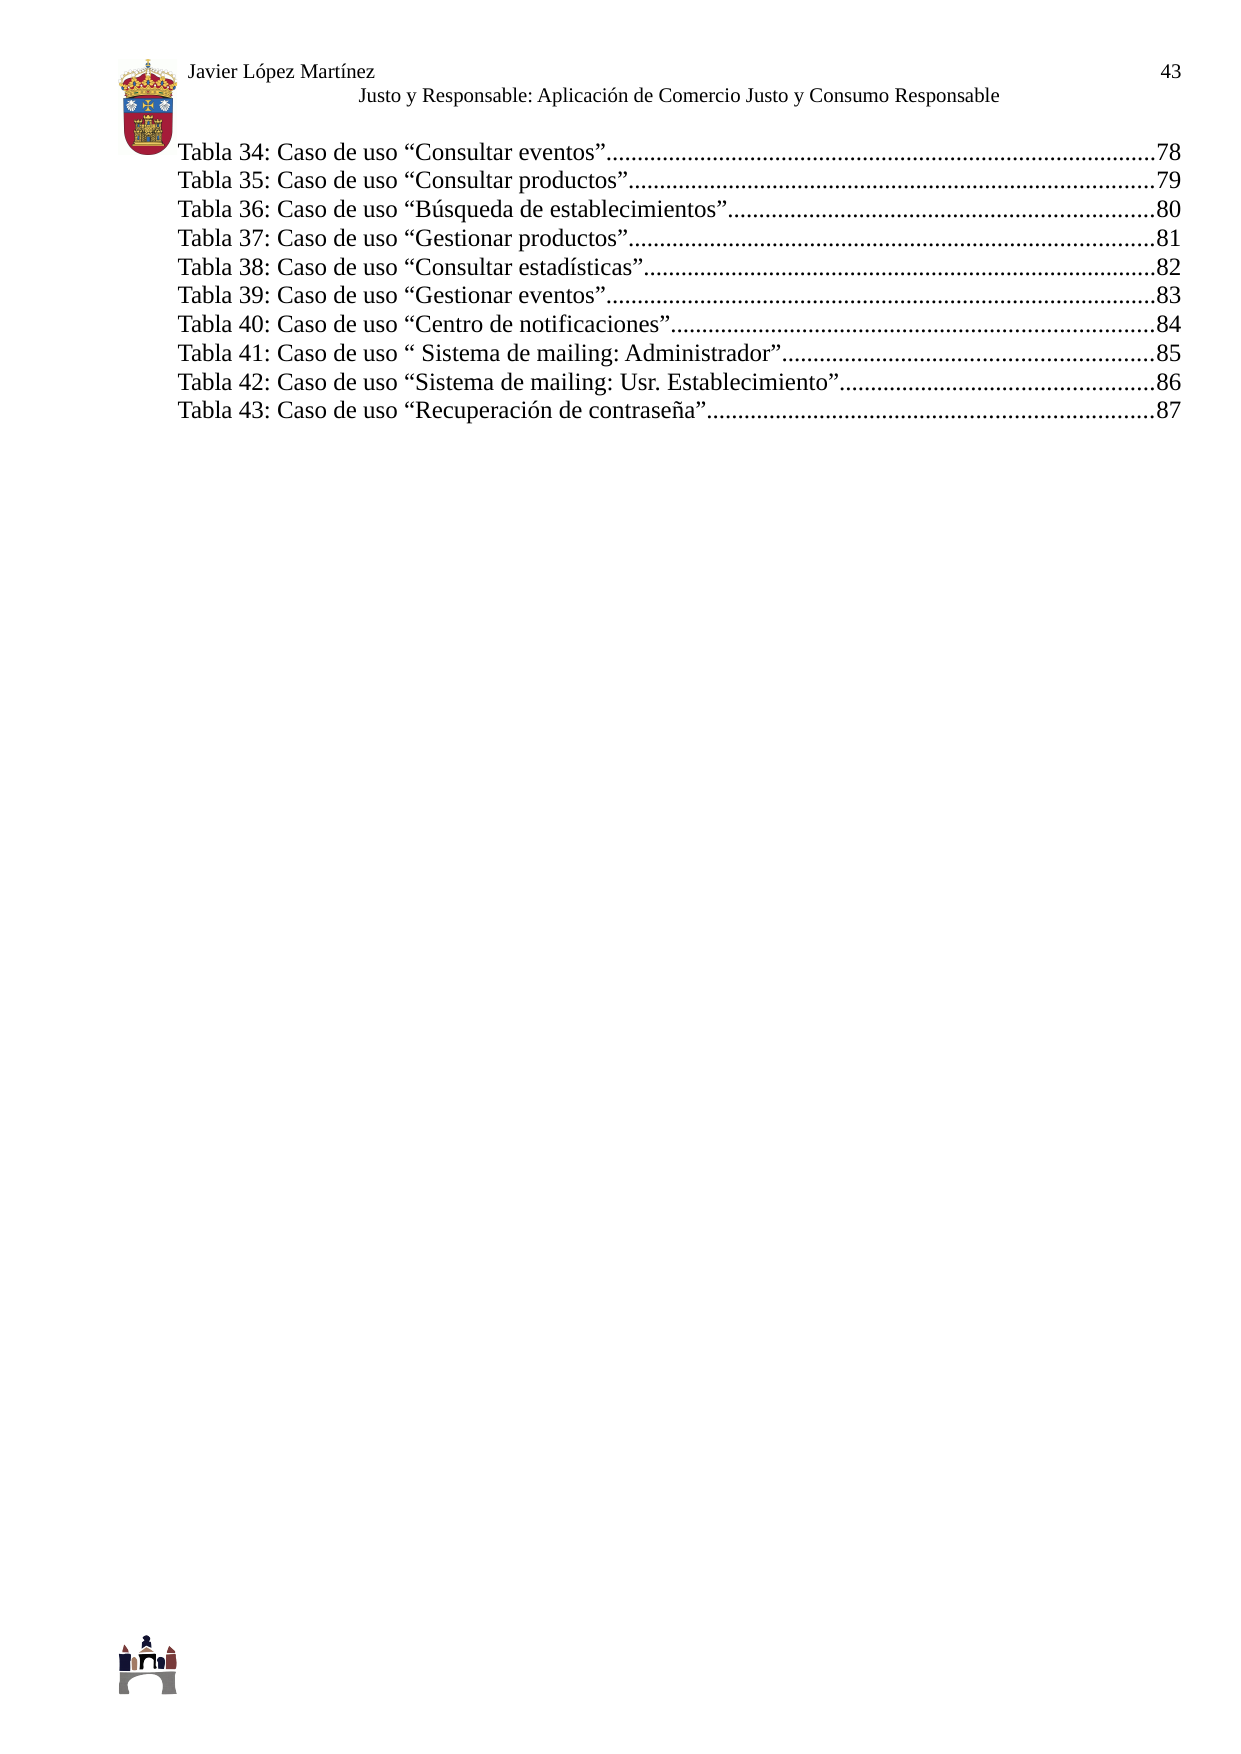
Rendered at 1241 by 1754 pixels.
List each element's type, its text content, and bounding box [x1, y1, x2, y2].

text Tabla 34: Caso de uso “Consultar eventos” 78 [177, 137, 1181, 165]
text Tabla 39: Caso de uso “Gestionar eventos” 83 [177, 280, 1181, 309]
text Tabla 35: Caso de uso “Consultar productos” 79 [177, 165, 1181, 194]
text Tabla 38: Caso de uso “Consultar estadísticas” 82 [177, 252, 1181, 280]
picture [118, 1634, 178, 1695]
text Tabla 40: Caso de uso “Centro de notificaciones” 84 [177, 309, 1181, 338]
text Tabla 37: Caso de uso “Gestionar productos” 81 [177, 223, 1181, 252]
text Tabla 42: Caso de uso “Sistema de mailing: Usr. Establecimiento” 86 [177, 367, 1181, 395]
text Tabla 43: Caso de uso “Recuperación de contraseña” 87 [177, 395, 1181, 424]
text Tabla 36: Caso de uso “Búsqueda de establecimientos” 80 [177, 194, 1181, 223]
text Tabla 41: Caso de uso “ Sistema de mailing: Administrador” 85 [177, 338, 1181, 367]
picture [118, 59, 178, 155]
